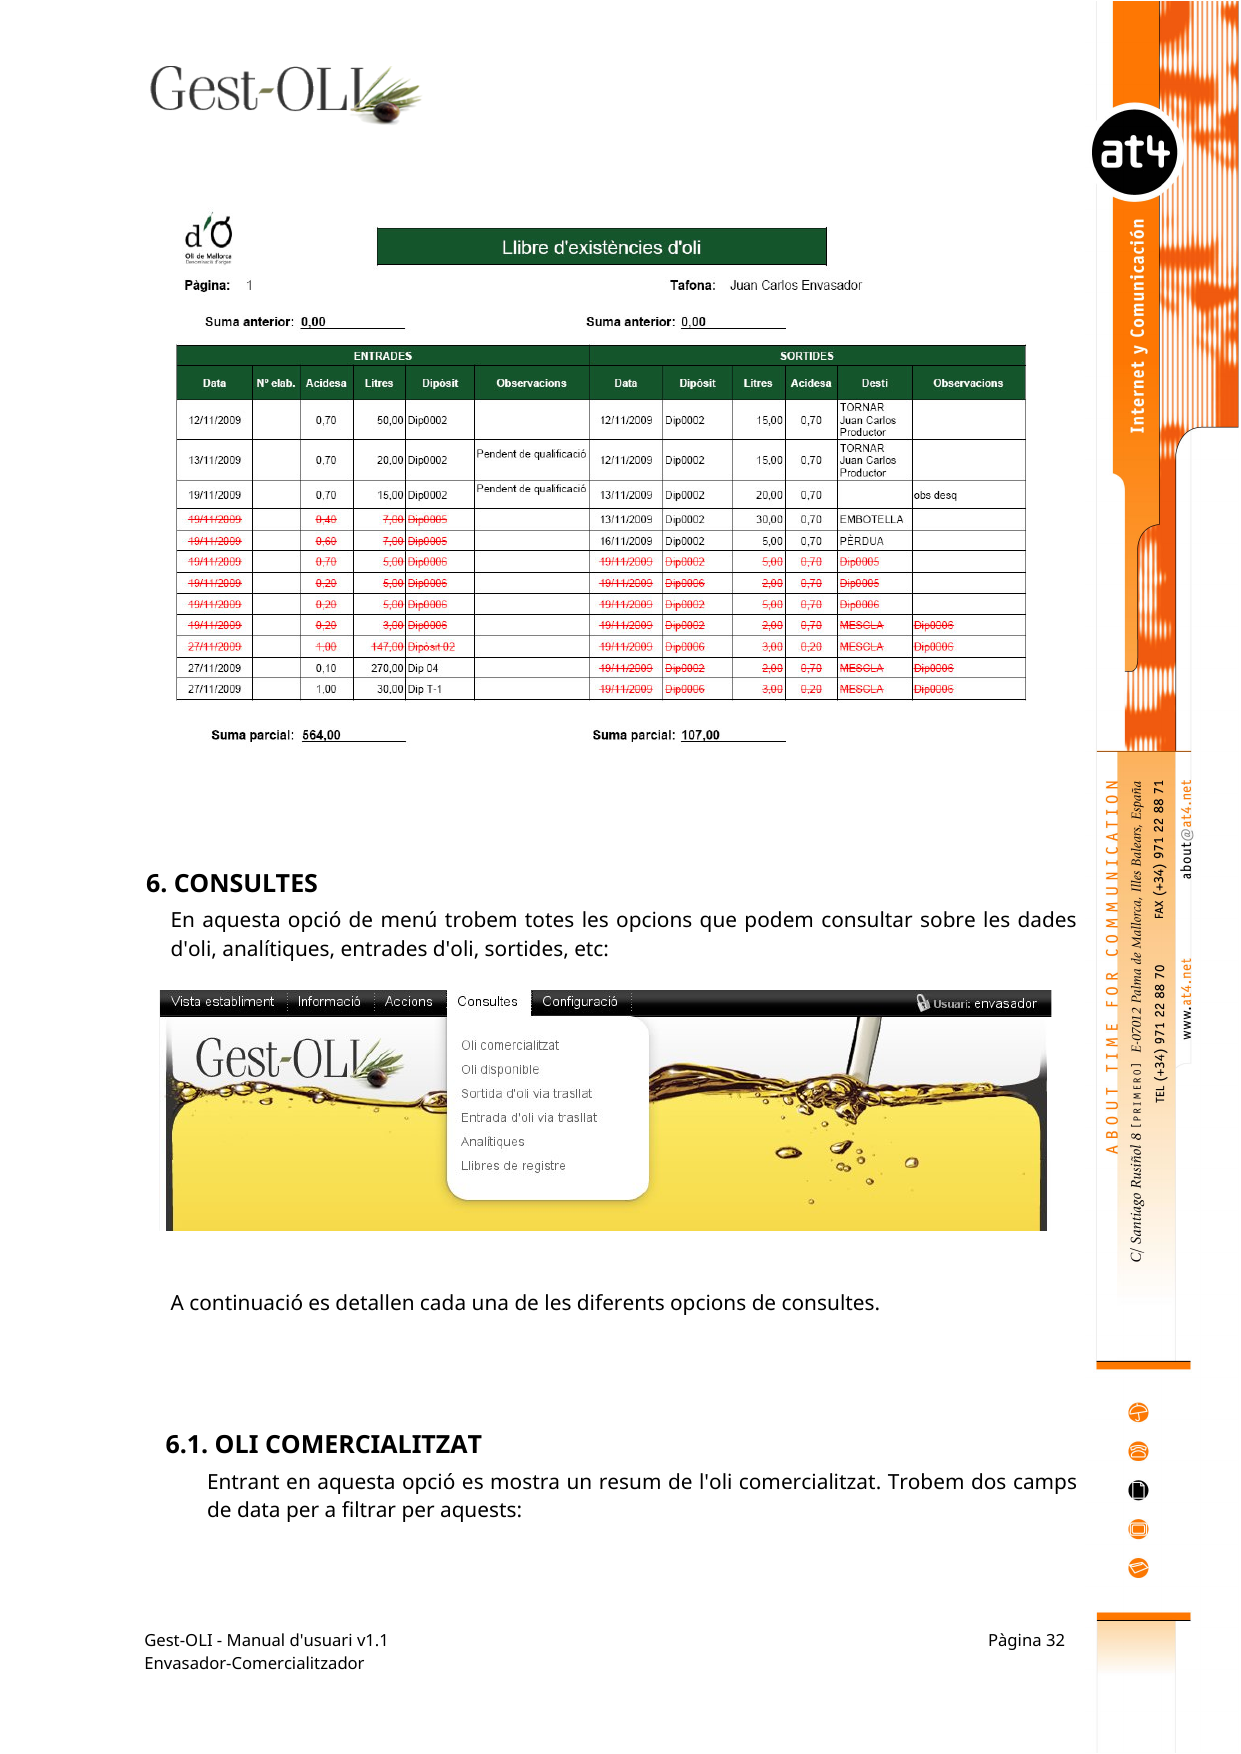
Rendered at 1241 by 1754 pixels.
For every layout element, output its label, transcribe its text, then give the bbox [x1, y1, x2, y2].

text A continuació es detallen cada una de les diferents opcions de consultes. [170, 1288, 1078, 1316]
text En aquesta opció de menú trobem totes les opcions que podem consultar sobre les dades d'oli, analítiques, entrades d'oli, sortides, etc: [170, 906, 1078, 962]
text Entrant en aquesta opció es mostra un resum de l'oli comercialitzat. Trobem dos camps de data per a filtrar per aquests: [207, 1467, 1078, 1524]
picture [1085, 1, 1239, 1753]
picture [169, 195, 1041, 755]
subtitle 6. CONSULTES [133, 865, 1078, 899]
picture [159, 990, 1052, 1231]
subtitle 6.1. OLI COMERCIALITZAT [133, 1426, 1078, 1461]
picture [149, 66, 423, 126]
